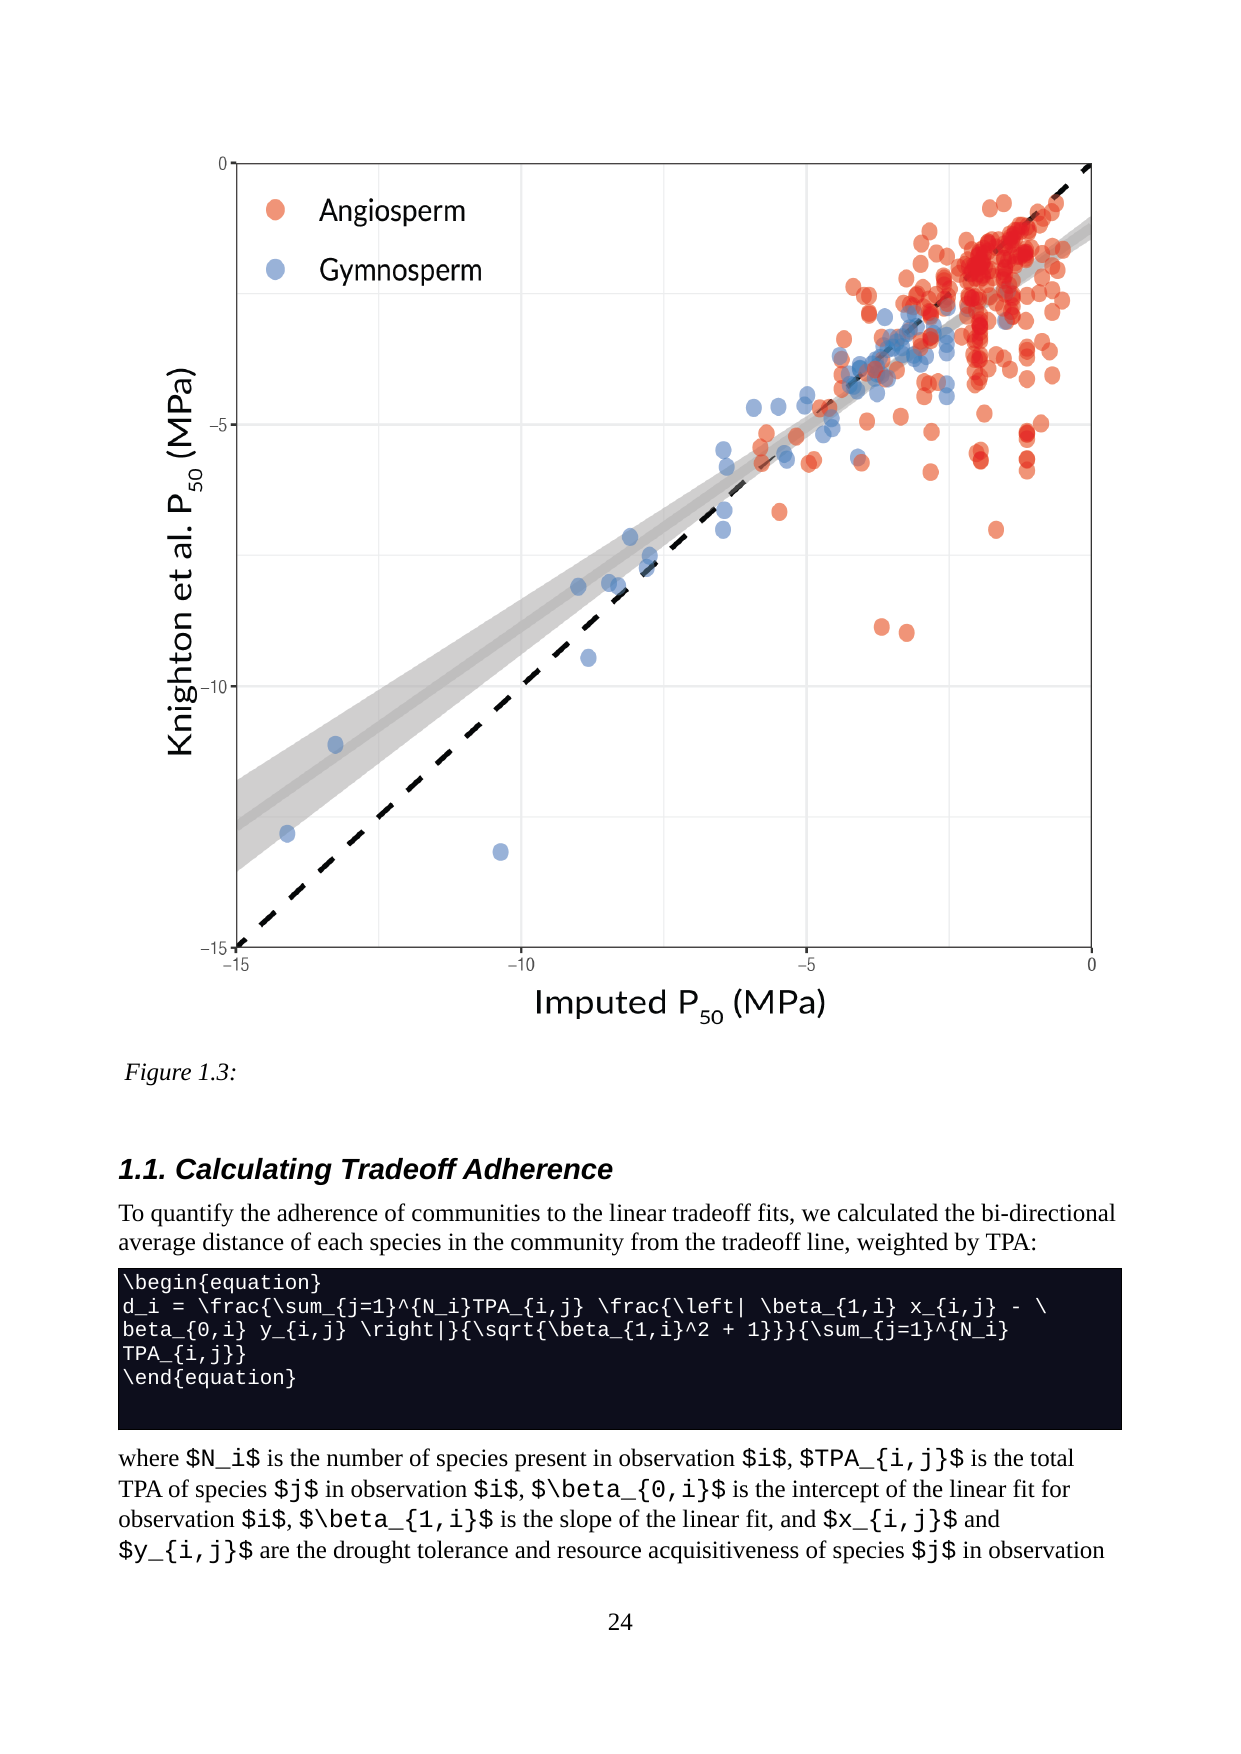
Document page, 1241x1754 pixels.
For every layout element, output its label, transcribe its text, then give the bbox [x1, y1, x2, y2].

text \end{equation} [119, 1363, 1121, 1390]
text \begin{equation} [119, 1269, 1121, 1292]
text To quantify the adherence of communities to the linear tradeoff fits, we calculated the bi-directional average distance of each species in the community from the tradeoff line, weighted by TPA: [118, 1198, 1122, 1256]
text d_i = \frac{\sum_{j=1}^{N_i}TPA_{i,j} \frac{\left| \beta_{1,i} x_{i,j} - \beta_{0,i} y_{i,j} \right|}{\sqrt{\beta_{1,i}^2 + 1}}}{\sum_{j=1}^{N_i} TPA_{i,j}} [119, 1292, 1121, 1363]
text Figure 1.3: [118, 1058, 1122, 1086]
text where $N_i$ is the number of species present in observation $i$, $TPA_{i,j}$ is the total TPA of species $j$ in observation $i$, $\beta_{0,i}$ is the intercept of the linear fit for observation $i$, $\beta_{1,i}$ is the slope of the linear fit, and $x_{i,j}$ and $y_{i,j}$ are the drought tolerance and resource acquisitiveness of species $j$ in observation [118, 1443, 1122, 1566]
subtitle Calculating Tradeoff Adherence [118, 1152, 1122, 1186]
